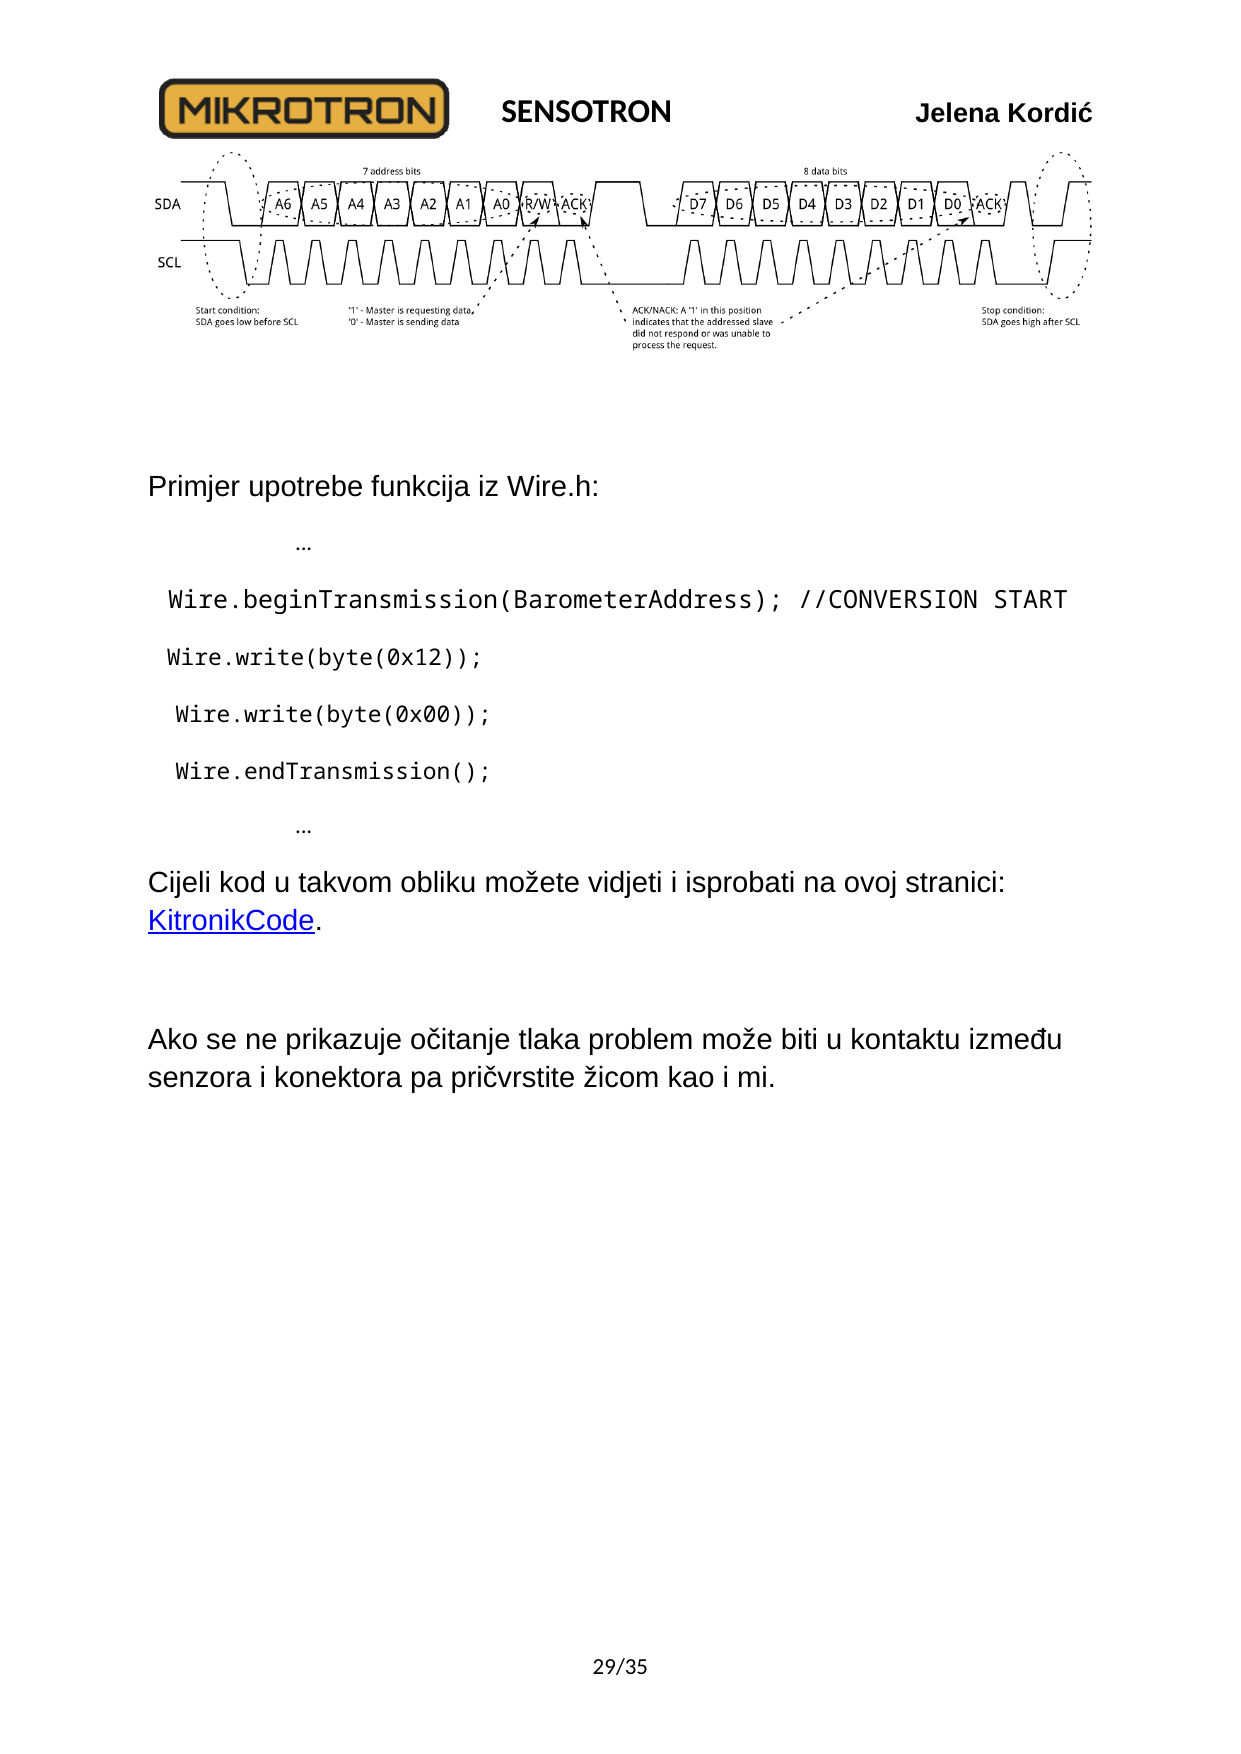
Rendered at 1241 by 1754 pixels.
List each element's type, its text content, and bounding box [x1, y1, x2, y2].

picture [147, 147, 1093, 359]
text Wire.write(byte(0x12)); [148, 641, 1093, 672]
text ... [148, 812, 1093, 839]
text Ako se ne prikazuje očitanje tlaka problem može biti u kontaktu između senzora i konektora pa pričvrstite žicom kao i mi. [148, 1022, 1093, 1094]
text Wire.write(byte(0x00)); [148, 698, 1093, 729]
text Wire.endTransmission(); [148, 755, 1093, 786]
text Cijeli kod u takvom obliku možete vidjeti i isprobati na ovoj stranici: KitronikCode. [148, 864, 1093, 937]
text Wire.beginTransmission(BarometerAddress); //CONVERSION START [148, 581, 1093, 615]
text Primjer upotrebe funkcija iz Wire.h: [148, 469, 1093, 502]
text ... [148, 528, 1093, 556]
